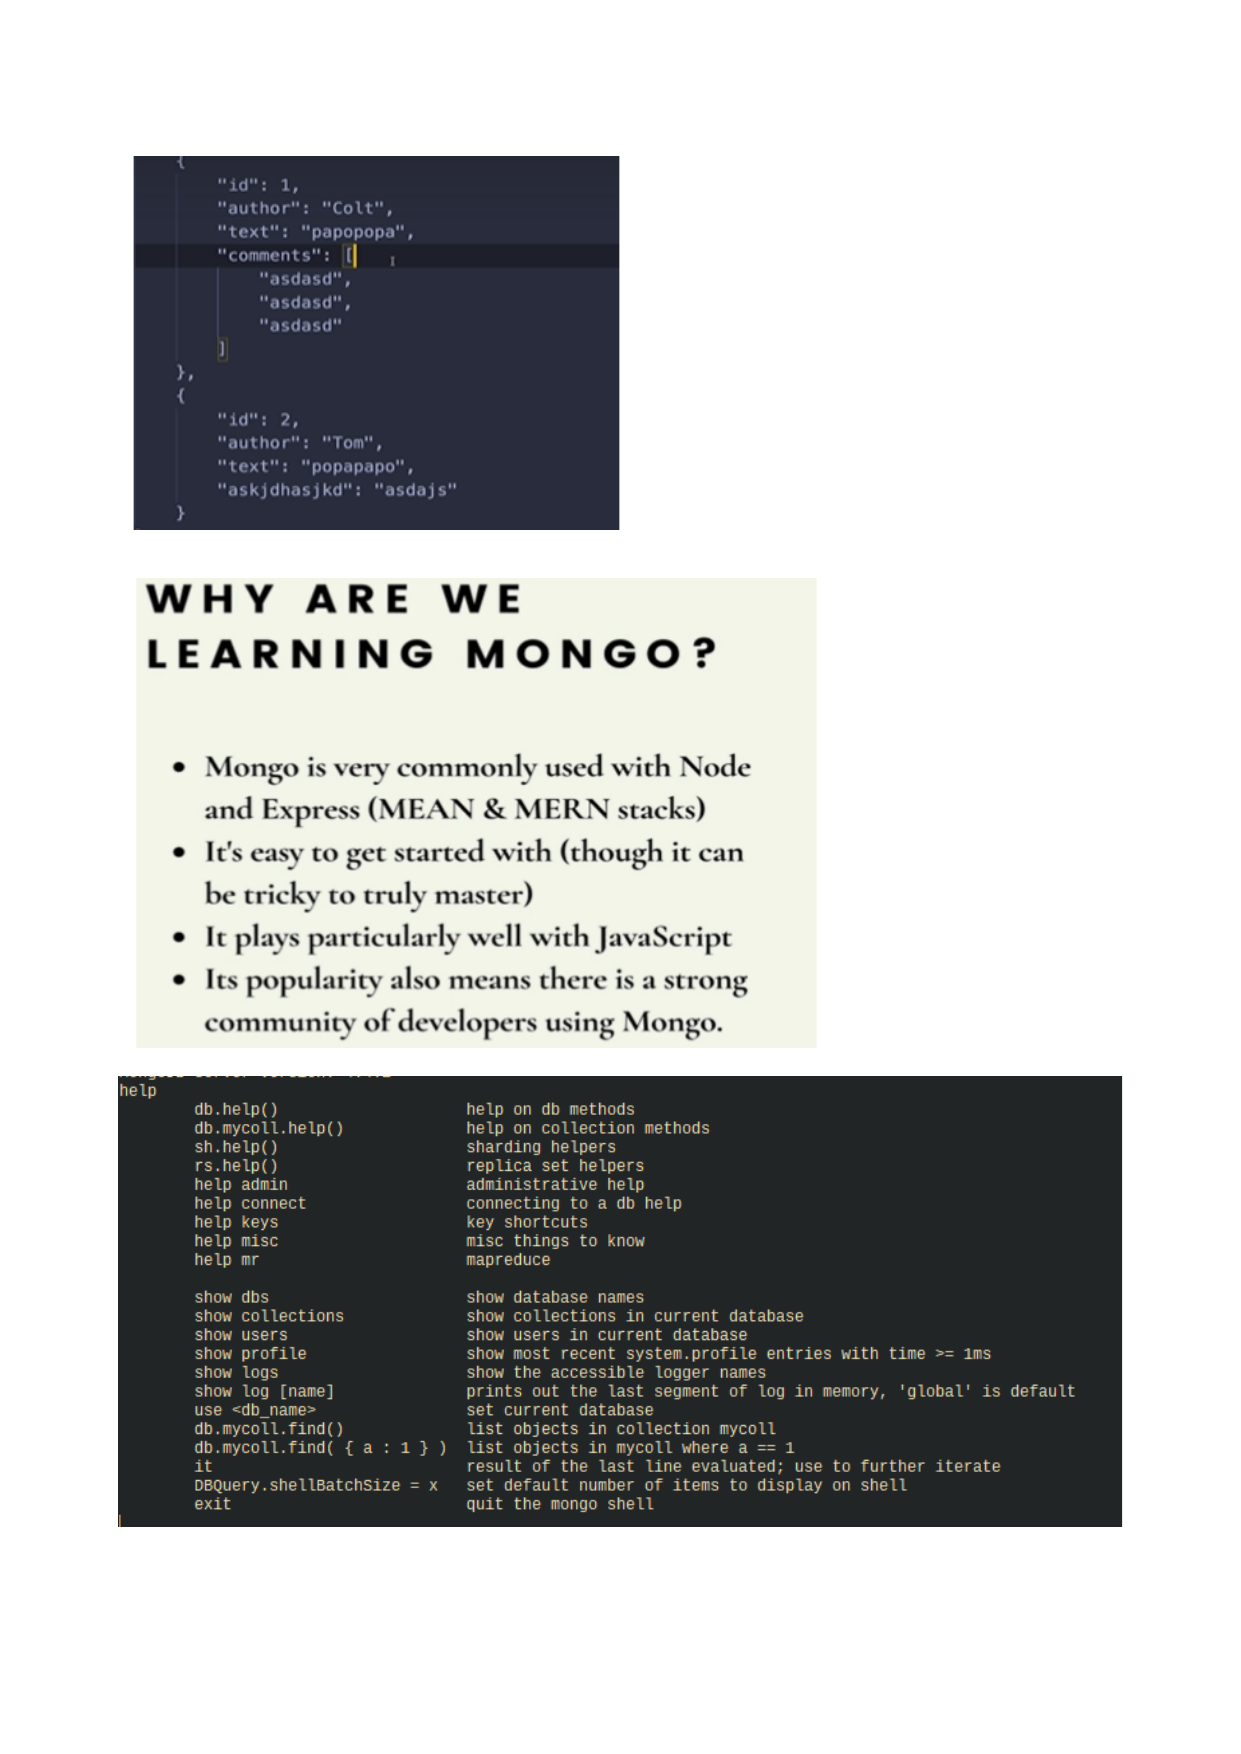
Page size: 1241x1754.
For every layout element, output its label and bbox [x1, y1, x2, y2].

picture [133, 156, 620, 530]
picture [136, 578, 817, 1048]
picture [118, 1076, 1123, 1527]
